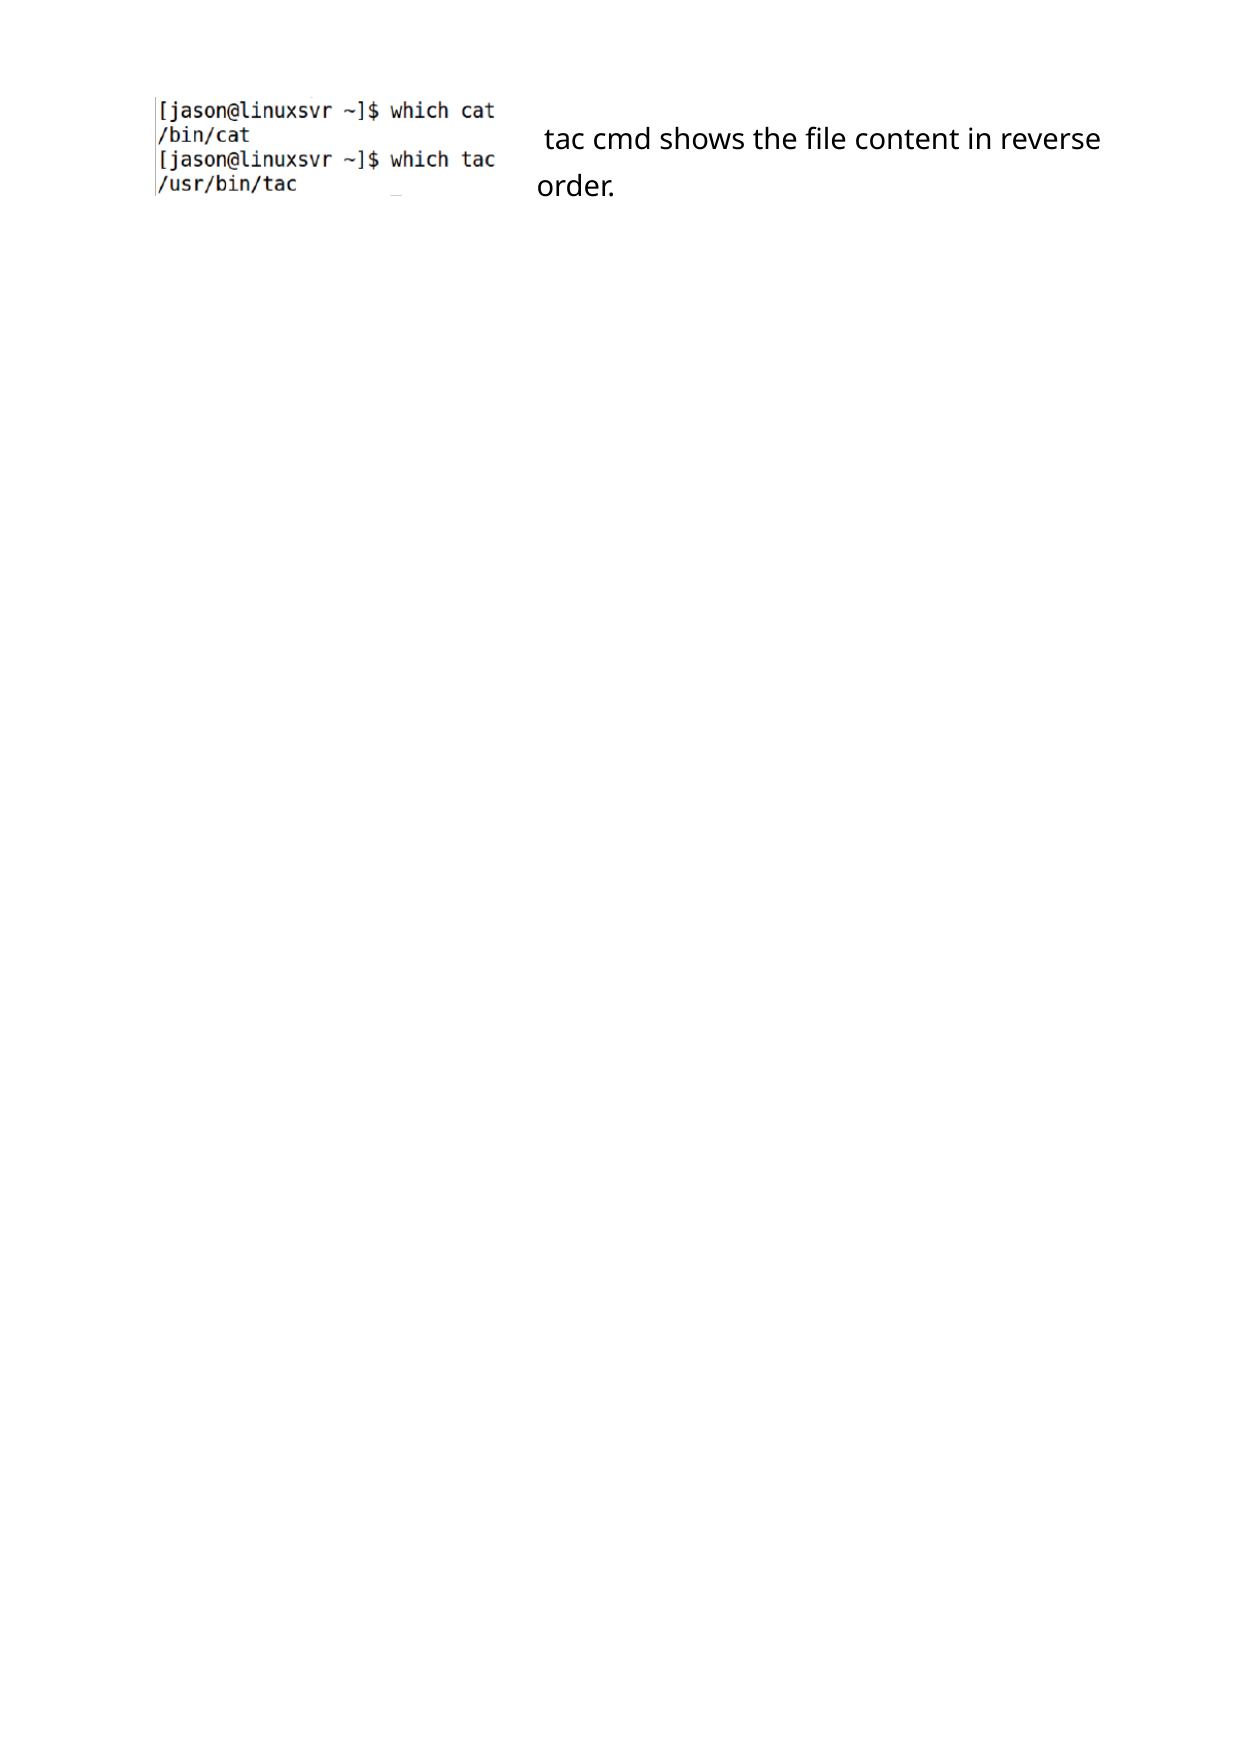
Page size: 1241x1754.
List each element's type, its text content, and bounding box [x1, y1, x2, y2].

text tac cmd shows the file content in reverse order. [118, 118, 1122, 205]
picture [155, 97, 537, 196]
